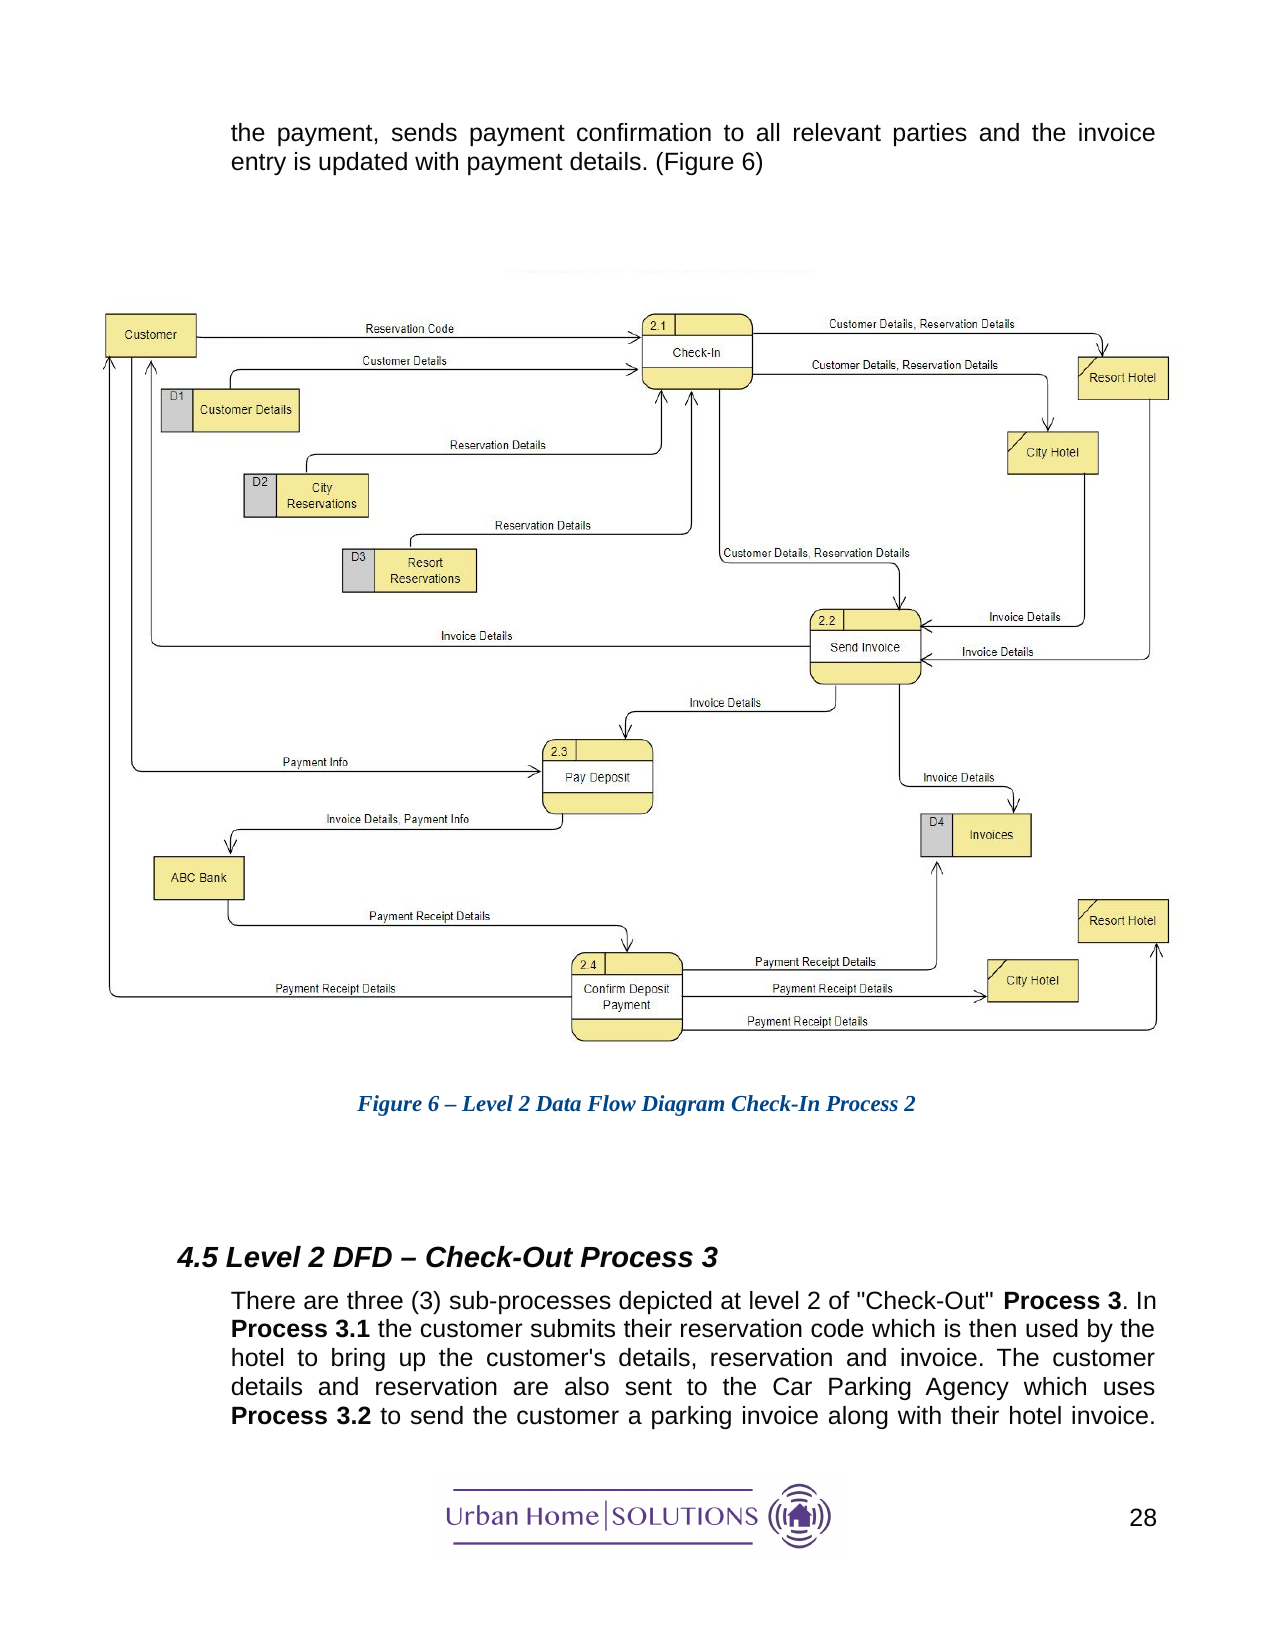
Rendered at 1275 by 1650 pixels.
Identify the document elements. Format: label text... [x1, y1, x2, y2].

subtitle 4.5 Level 2 DFD – Check-Out Process 3 [139, 1240, 1157, 1273]
picture [432, 1474, 844, 1557]
list Figure 6 – Level 2 Data Flow Diagram Check-In Process 2 [70, 1090, 1205, 1116]
picture [70, 270, 1205, 1090]
list the payment, sends payment confirmation to all relevant parties and the invoice entry is updated with payment details. (Figure 6) [193, 118, 1157, 176]
list There are three (3) sub-processes depicted at level 2 of "Check-Out" Process 3. In Process 3.1 the customer submits their reservation code which is then used by the hotel to bring up the customer's details, reservation and invoice. The customer details and reservation are also sent to the Car Parking Agency which uses Process 3.2 to send the customer a parking invoice along with their hotel invoice. [193, 1286, 1157, 1429]
